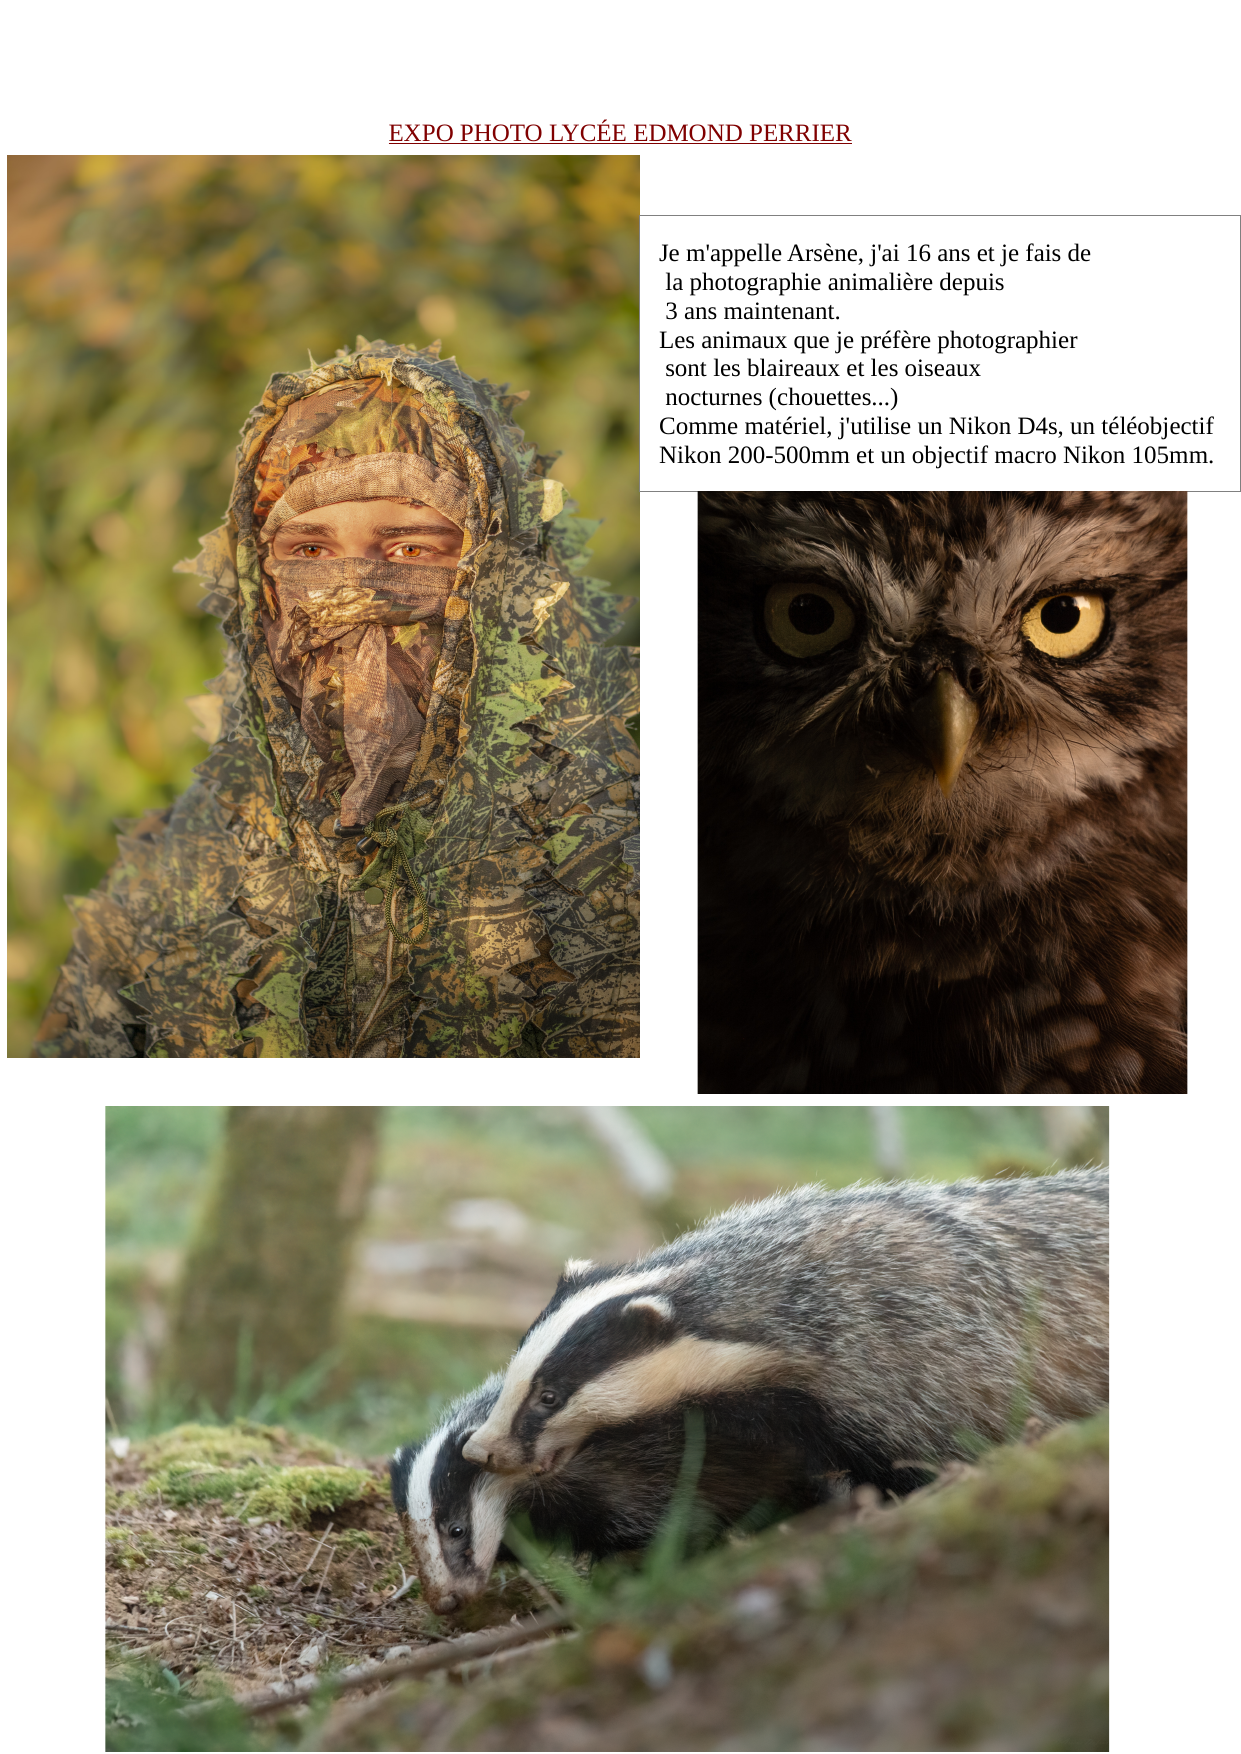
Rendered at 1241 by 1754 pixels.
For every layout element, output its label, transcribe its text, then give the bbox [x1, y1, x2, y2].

picture [697, 491, 1188, 1094]
picture [105, 1106, 1110, 1752]
text EXPO PHOTO LYCÉE EDMOND PERRIER [118, 118, 1122, 147]
picture [7, 155, 640, 1058]
